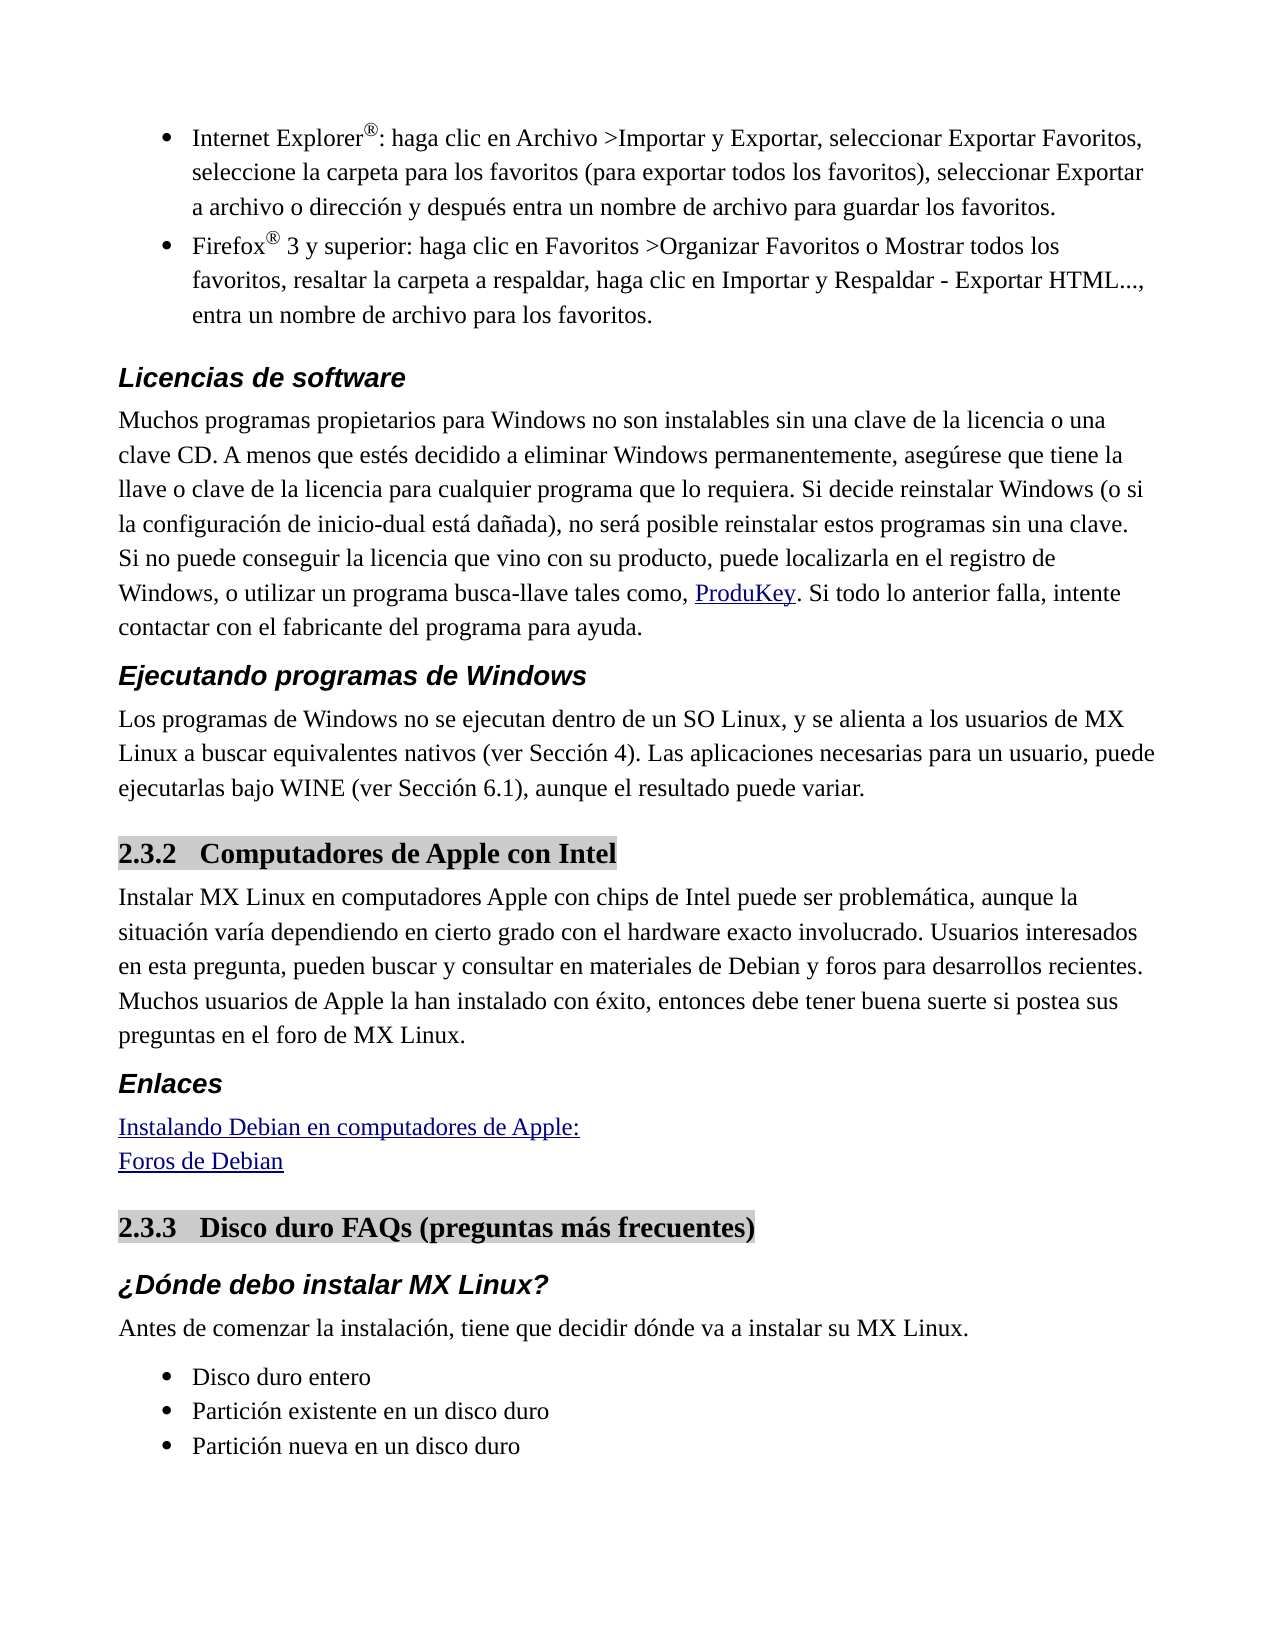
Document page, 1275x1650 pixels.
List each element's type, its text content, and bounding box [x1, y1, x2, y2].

text Los programas de Windows no se ejecutan dentro de un SO Linux, y se alienta a los usuarios de MX Linux a buscar equivalentes nativos (ver Sección 4). Las aplicaciones necesarias para un usuario, puede ejecutarlas bajo WINE (ver Sección 6.1), aunque el resultado puede variar. [118, 704, 1157, 802]
subtitle Ejecutando programas de Windows [118, 659, 1157, 691]
list Partición existente en un disco duro [162, 1396, 1157, 1425]
list Partición nueva en un disco duro [162, 1431, 1157, 1459]
subtitle ¿Dónde debo instalar MX Linux? [118, 1268, 1157, 1300]
text Antes de comenzar la instalación, tiene que decidir dónde va a instalar su MX Linux. [118, 1313, 1157, 1342]
text Foros de Debian [118, 1146, 1157, 1175]
text Instalar MX Linux en computadores Apple con chips de Intel puede ser problemática, aunque la situación varía dependiendo en cierto grado con el hardware exacto involucrado. Usuarios interesados en esta pregunta, pueden buscar y consultar en materiales de Debian y foros para desarrollos recientes. Muchos usuarios de Apple la han instalado con éxito, entonces debe tener buena suerte si postea sus preguntas en el foro de MX Linux. [118, 882, 1157, 1049]
subtitle 2.3.2 Computadores de Apple con Intel [617, 836, 1157, 870]
subtitle Licencias de software [118, 361, 1157, 393]
text Instalando Debian en computadores de Apple: [118, 1112, 1157, 1141]
list Disco duro entero [162, 1362, 1157, 1391]
subtitle 2.3.3 Disco duro FAQs (preguntas más frecuentes) [755, 1210, 1157, 1243]
text Muchos programas propietarios para Windows no son instalables sin una clave de la licencia o una clave CD. A menos que estés decidido a eliminar Windows permanentemente, asegúrese que tiene la llave o clave de la licencia para cualquier programa que lo requiera. Si decide reinstalar Windows (o si la configuración de inicio-dual está dañada), no será posible reinstalar estos programas sin una clave. [118, 406, 1157, 538]
text Si no puede conseguir la licencia que vino con su producto, puede localizarla en el registro de Windows, o utilizar un programa busca-llave tales como, ProduKey. Si todo lo anterior falla, intente contactar con el fabricante del programa para ayuda. [118, 543, 1157, 641]
list Firefox® 3 y superior: haga clic en Favoritos >Organizar Favoritos o Mostrar todos los favoritos, resaltar la carpeta a respaldar, haga clic en Importar y Respaldar - Exportar HTML..., entra un nombre de archivo para los favoritos. [162, 226, 1157, 328]
list Internet Explorer®: haga clic en Archivo >Importar y Exportar, seleccionar Exportar Favoritos, seleccione la carpeta para los favoritos (para exportar todos los favoritos), seleccionar Exportar a archivo o dirección y después entra un nombre de archivo para guardar los favoritos. [162, 118, 1157, 220]
subtitle Enlaces [118, 1067, 1157, 1099]
